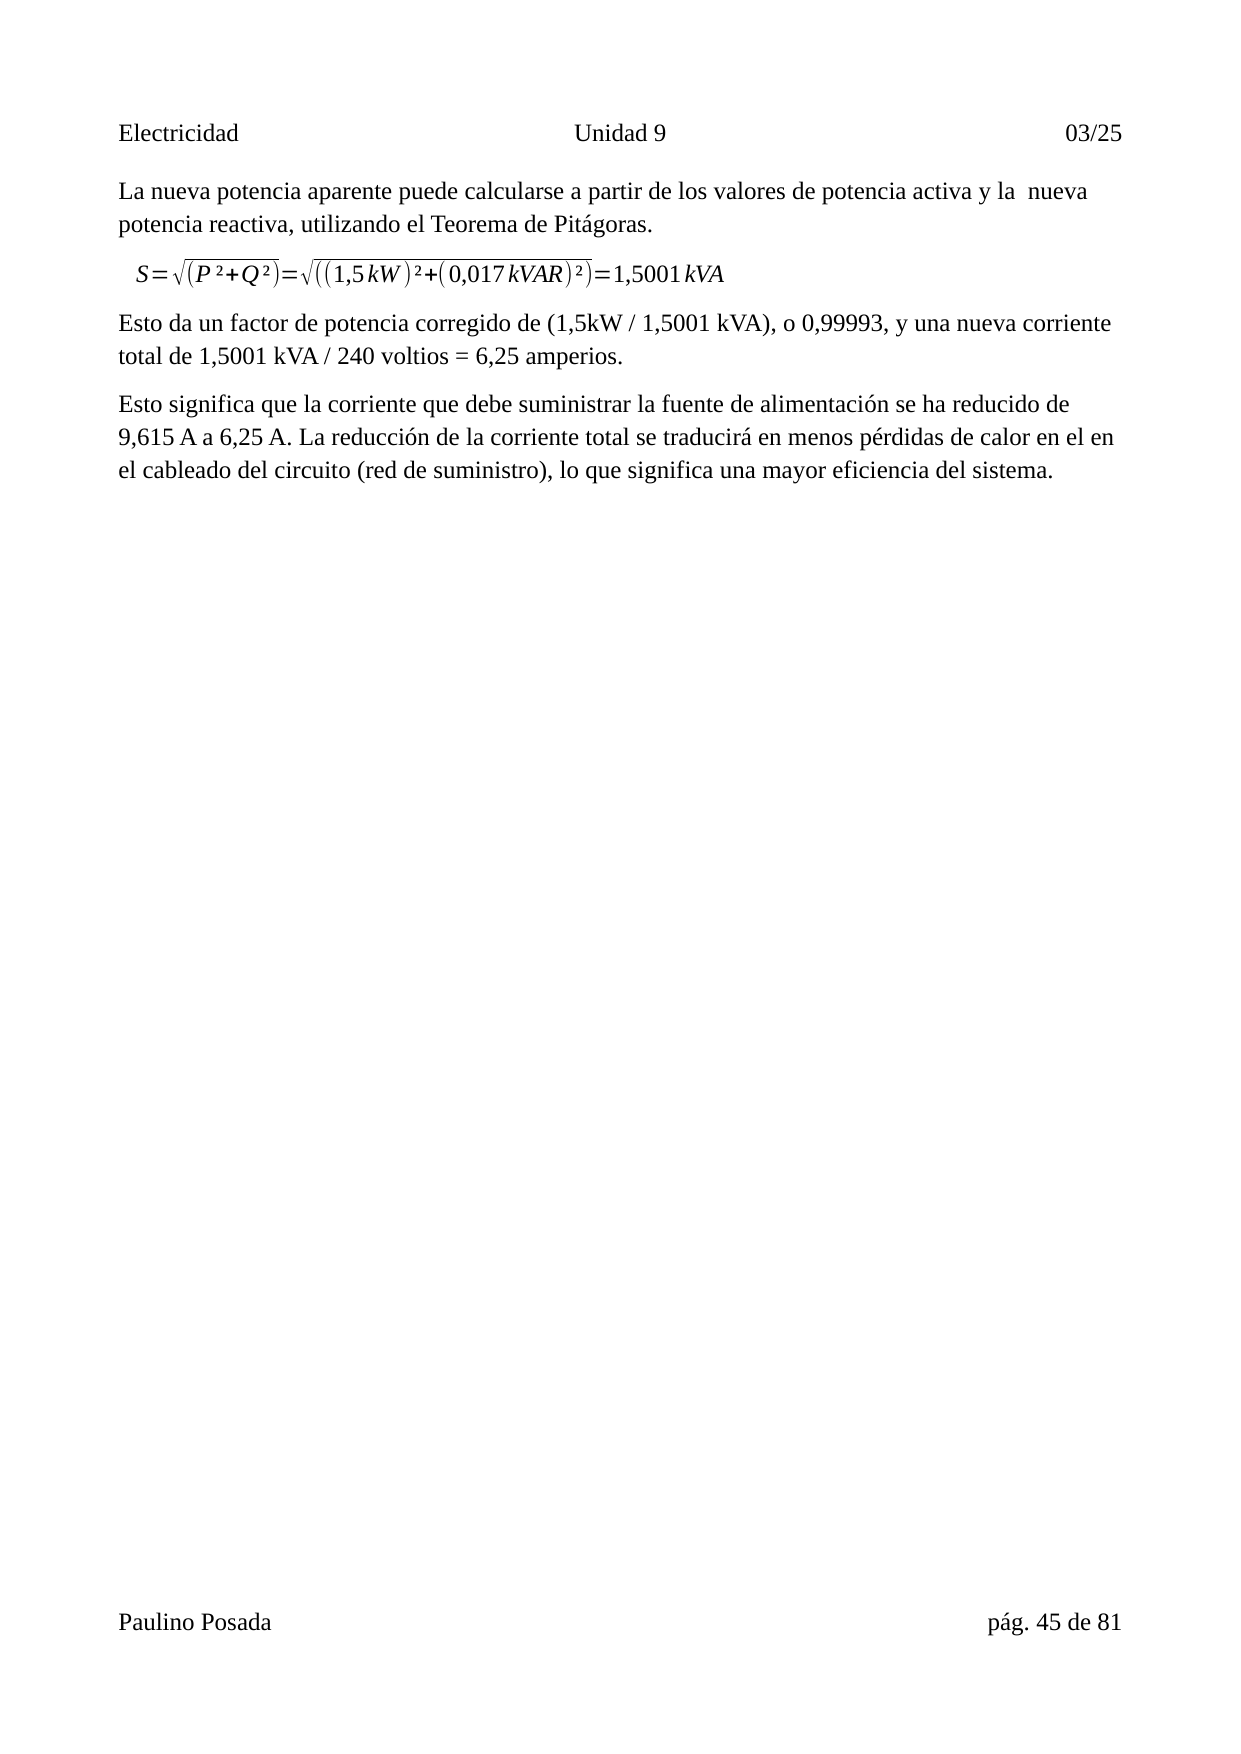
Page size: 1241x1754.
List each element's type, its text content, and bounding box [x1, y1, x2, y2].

text Esto significa que la corriente que debe suministrar la fuente de alimentación se ha reducido de 9,615 A a 6,25 A. La reducción de la corriente total se traducirá en menos pérdidas de calor en el en el cableado del circuito (red de suministro), lo que significa una mayor eficiencia del sistema. [118, 389, 1122, 483]
text La nueva potencia aparente puede calcularse a partir de los valores de potencia activa y la nueva potencia reactiva, utilizando el Teorema de Pitágoras. [118, 176, 1122, 238]
text Esto da un factor de potencia corregido de (1,5kW / 1,5001 kVA), o 0,99993, y una nueva corriente total de 1,5001 kVA / 240 voltios = 6,25 amperios. [118, 308, 1122, 370]
